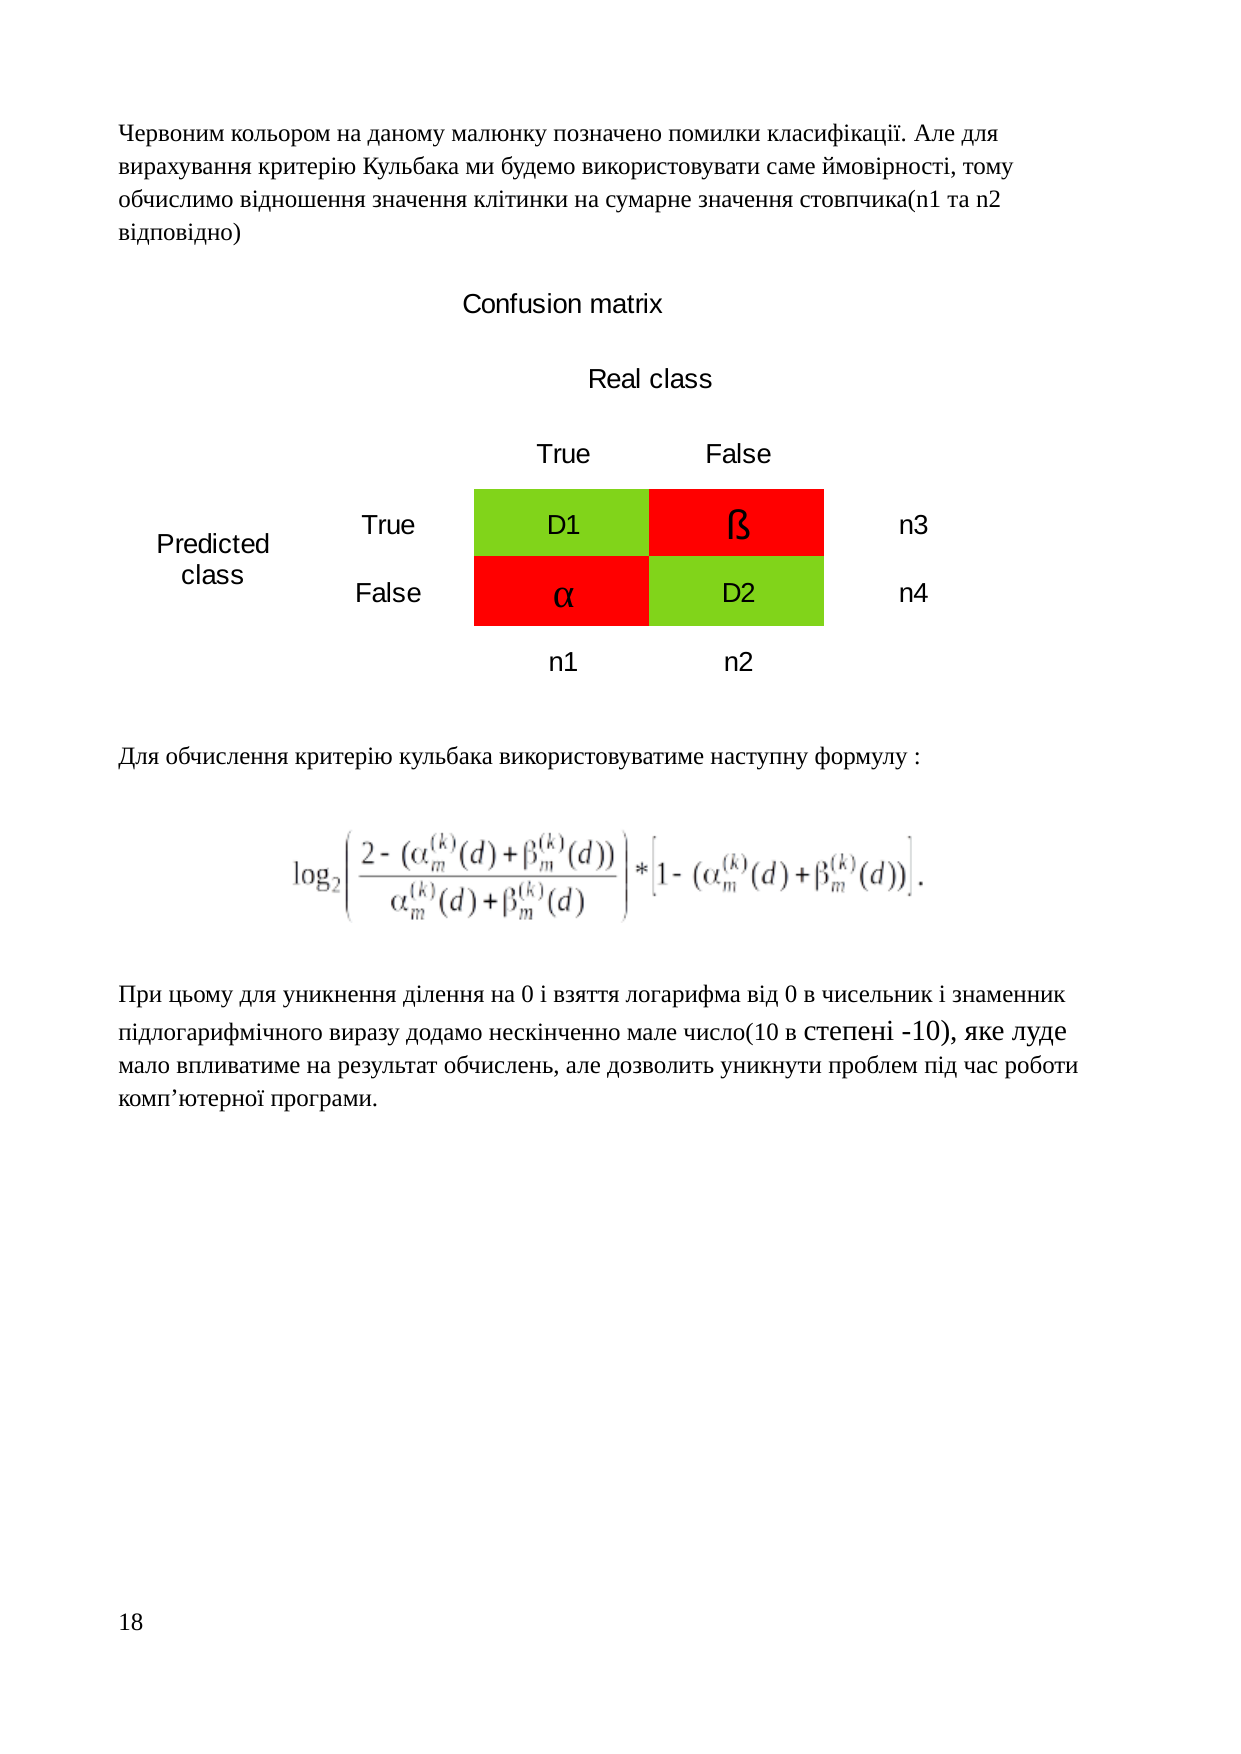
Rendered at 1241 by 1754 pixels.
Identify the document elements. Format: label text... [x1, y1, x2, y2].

text Червоним кольором на даному малюнку позначено помилки класифікації. Але для вирахування критерію Кульбака ми будемо використовувати саме ймовірності, тому обчислимо відношення значення клітинки на сумарне значення стовпчика(n1 та n2 відповідно) [118, 118, 1122, 246]
text При цьому для уникнення ділення на 0 і взяття логарифма від 0 в чисельник і знаменник підлогарифмічного виразу додамо нескінченно мале число(10 в степені -10), яке луде мало впливатиме на результат обчислень, але дозволить уникнути проблем під час роботи компʼютерної програми. [118, 979, 1122, 1112]
text Для обчислення критерію кульбака використовуватиме наступну формулу : [118, 741, 1122, 769]
picture [290, 827, 937, 923]
